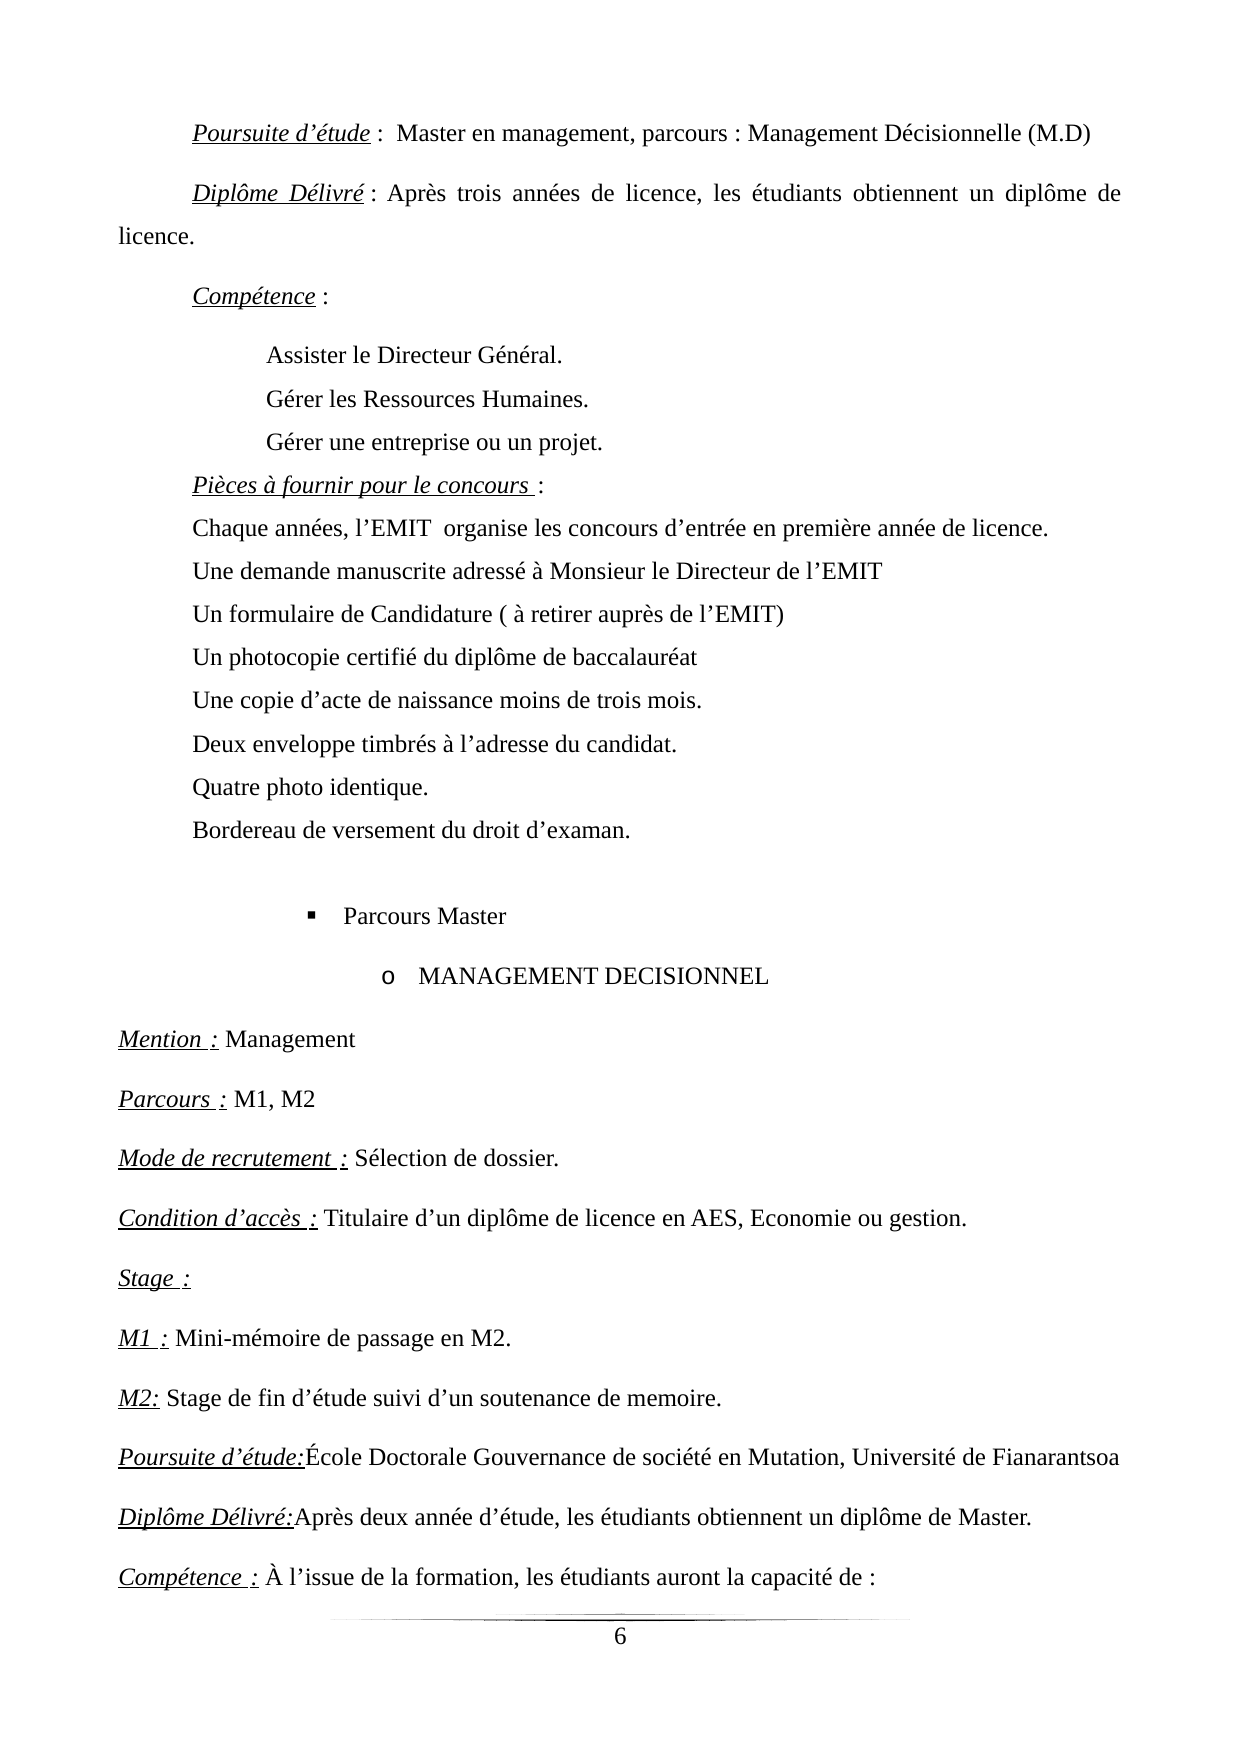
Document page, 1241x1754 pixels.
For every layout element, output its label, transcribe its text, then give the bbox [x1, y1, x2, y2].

picture [171, 1613, 1069, 1622]
text Deux enveloppe timbrés à l’adresse du candidat. [118, 729, 1122, 757]
text M2: Stage de fin d’étude suivi d’un soutenance de memoire. [118, 1383, 1122, 1411]
text Une copie d’acte de naissance moins de trois mois. [118, 686, 1122, 714]
text Poursuite d’étude:École Doctorale Gouvernance de société en Mutation, Université de Fianarantsoa [118, 1442, 1122, 1471]
text Bordereau de versement du droit d’examan. [118, 815, 1122, 844]
list Parcours Master [306, 901, 1122, 930]
text Chaque années, l’EMIT organise les concours d’entrée en première année de licence. [118, 513, 1122, 542]
text Mode de recrutement : Sélection de dossier. [118, 1143, 1122, 1172]
text Diplôme Délivré : Après trois années de licence, les étudiants obtiennent un diplôme de licence. [118, 178, 1122, 250]
text Mention : Management [118, 1024, 1122, 1053]
list MANAGEMENT DECISIONNEL [381, 961, 1122, 992]
text Poursuite d’étude : Master en management, parcours : Management Décisionnelle (M.D) [118, 118, 1122, 147]
text Gérer une entreprise ou un projet. [118, 427, 1122, 456]
text M1 : Mini-mémoire de passage en M2. [118, 1323, 1122, 1352]
text Compétence : À l’issue de la formation, les étudiants auront la capacité de : [118, 1562, 1122, 1591]
text Un formulaire de Candidature ( à retirer auprès de l’EMIT) [118, 599, 1122, 628]
text Compétence : [118, 281, 1122, 309]
text Parcours : M1, M2 [118, 1084, 1122, 1112]
text Un photocopie certifié du diplôme de baccalauréat [118, 642, 1122, 671]
text Gérer les Ressources Humaines. [118, 384, 1122, 412]
text Pièces à fournir pour le concours : [118, 470, 1122, 499]
text Diplôme Délivré:Après deux année d’étude, les étudiants obtiennent un diplôme de Master. [118, 1502, 1122, 1531]
text Stage : [118, 1263, 1122, 1292]
text Assister le Directeur Général. [118, 341, 1122, 369]
text Condition d’accès : Titulaire d’un diplôme de licence en AES, Economie ou gestion. [118, 1203, 1122, 1232]
text Quatre photo identique. [118, 772, 1122, 801]
text Une demande manuscrite adressé à Monsieur le Directeur de l’EMIT [118, 556, 1122, 585]
